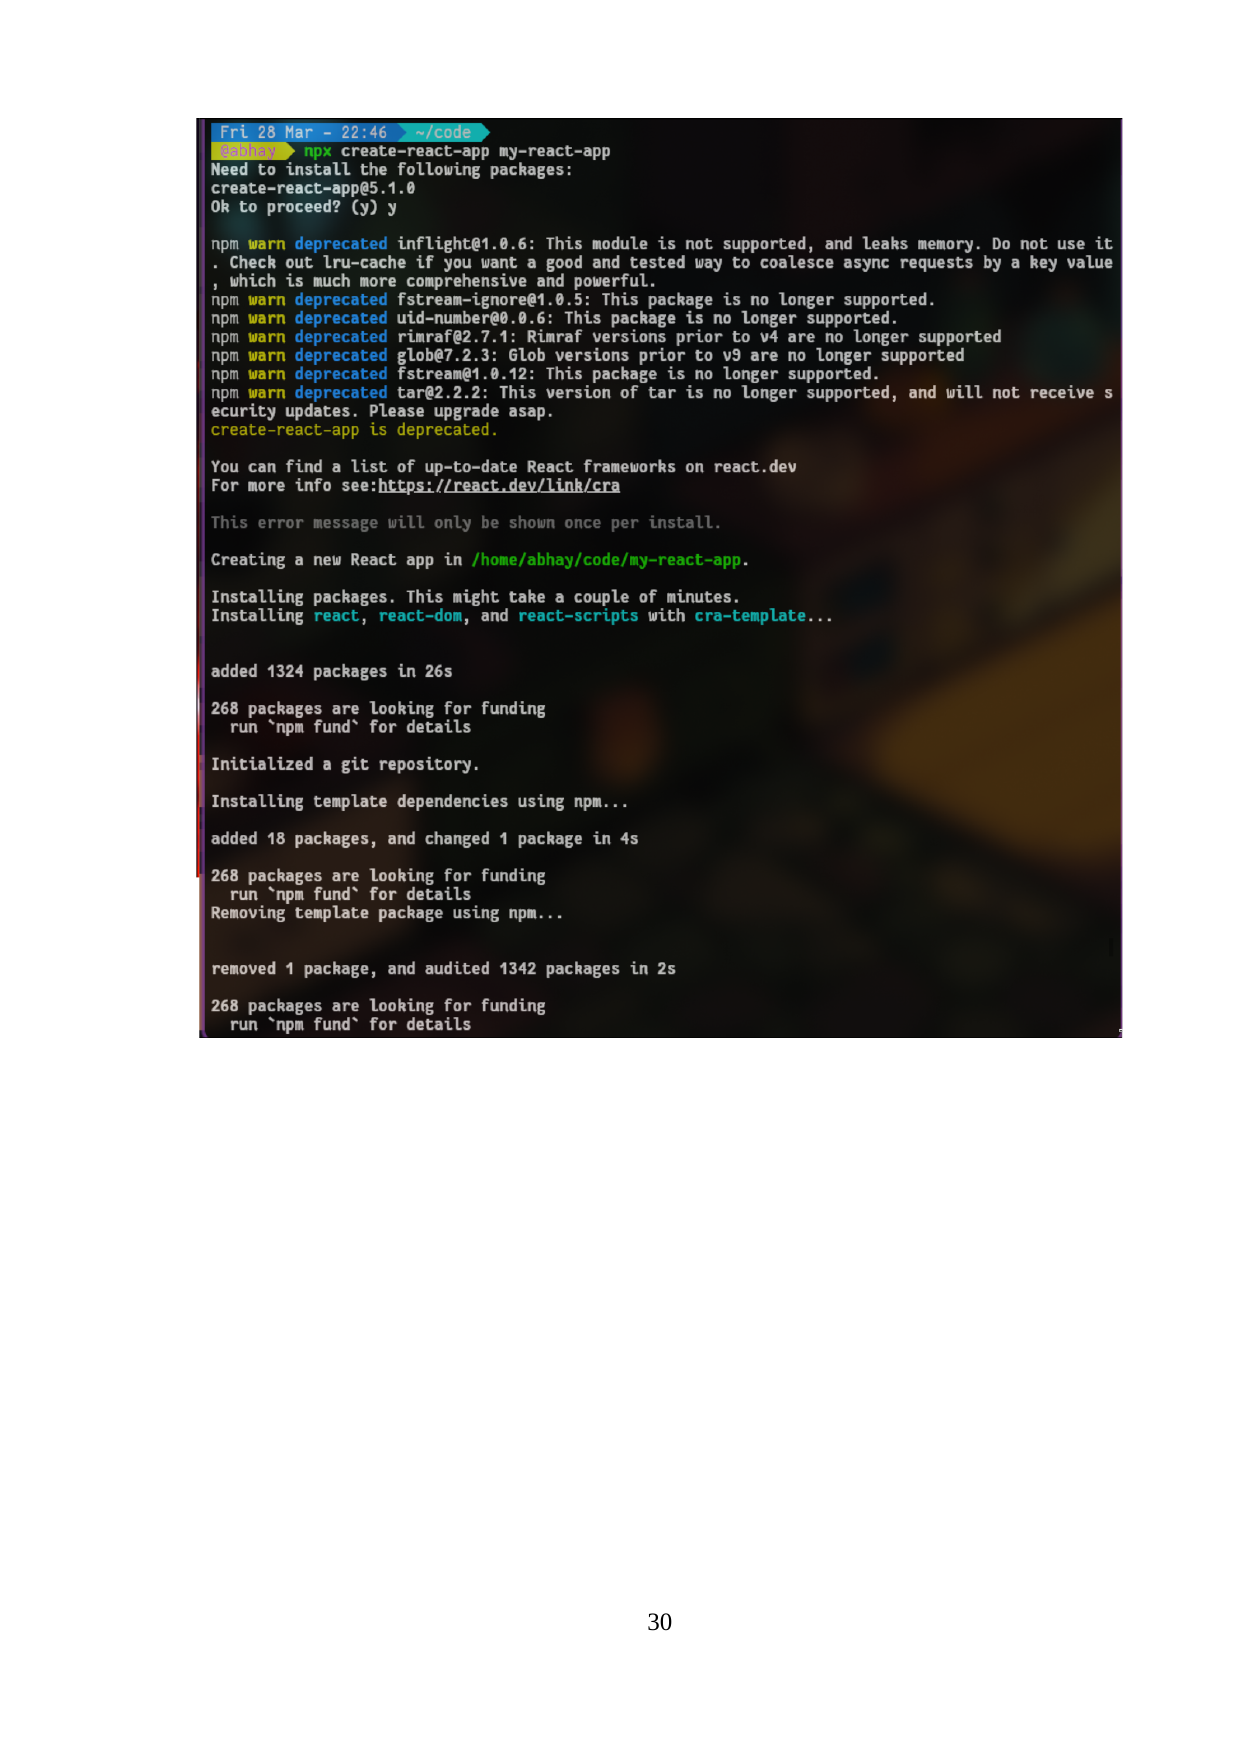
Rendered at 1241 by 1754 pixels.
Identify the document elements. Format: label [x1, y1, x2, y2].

picture [196, 118, 1123, 1038]
